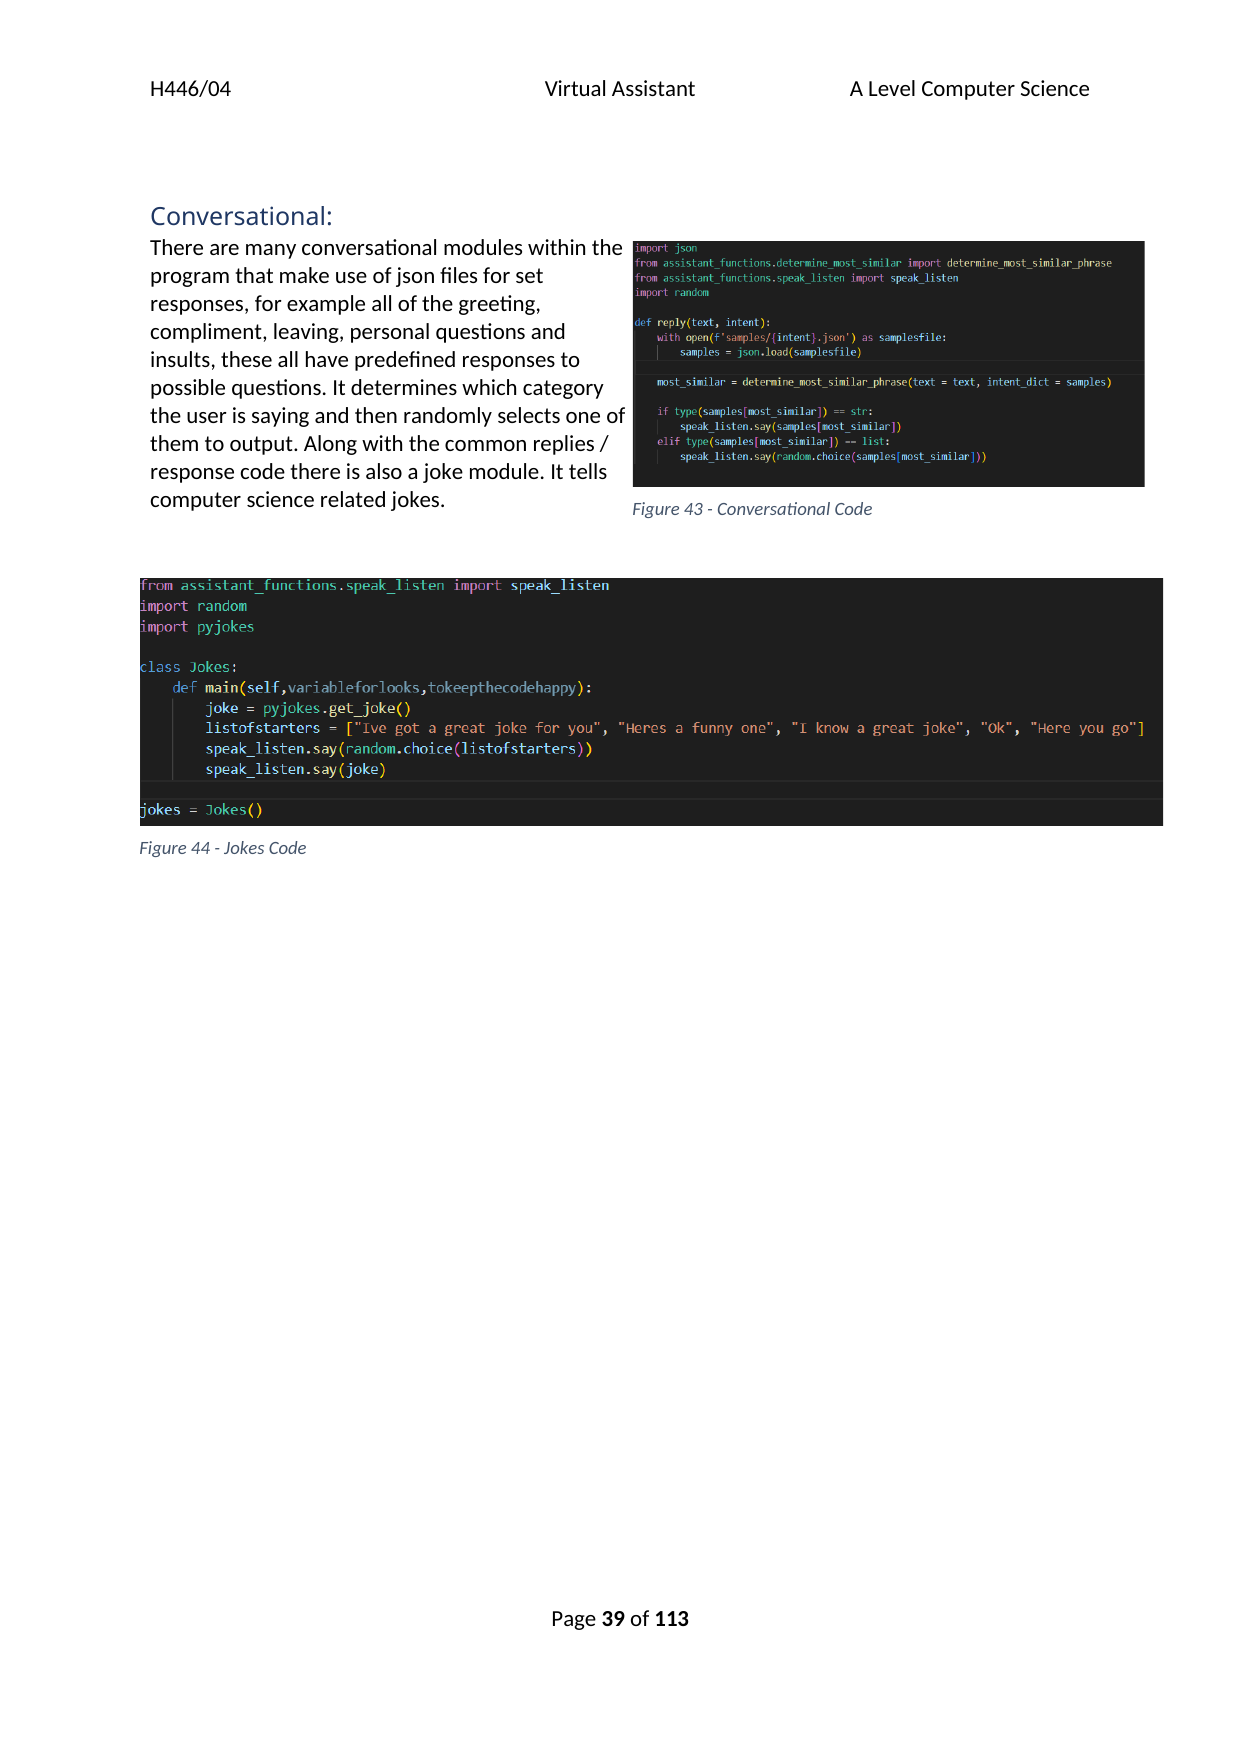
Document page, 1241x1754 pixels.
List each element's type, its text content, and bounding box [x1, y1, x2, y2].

text Figure 43 - Conversational Code [632, 497, 1146, 520]
subtitle Conversational: [150, 199, 1090, 233]
text There are many conversational modules within the program that make use of json files for set responses, for example all of the greeting, compliment, leaving, personal questions and insults, these all have predefined responses to possible questions. It determines which category the user is saying and then randomly selects one of them to output. Along with the common replies / response code there is also a joke module. It tells computer science related jokes. [150, 233, 1090, 513]
text Figure 44 - Jokes Code [139, 836, 1164, 859]
